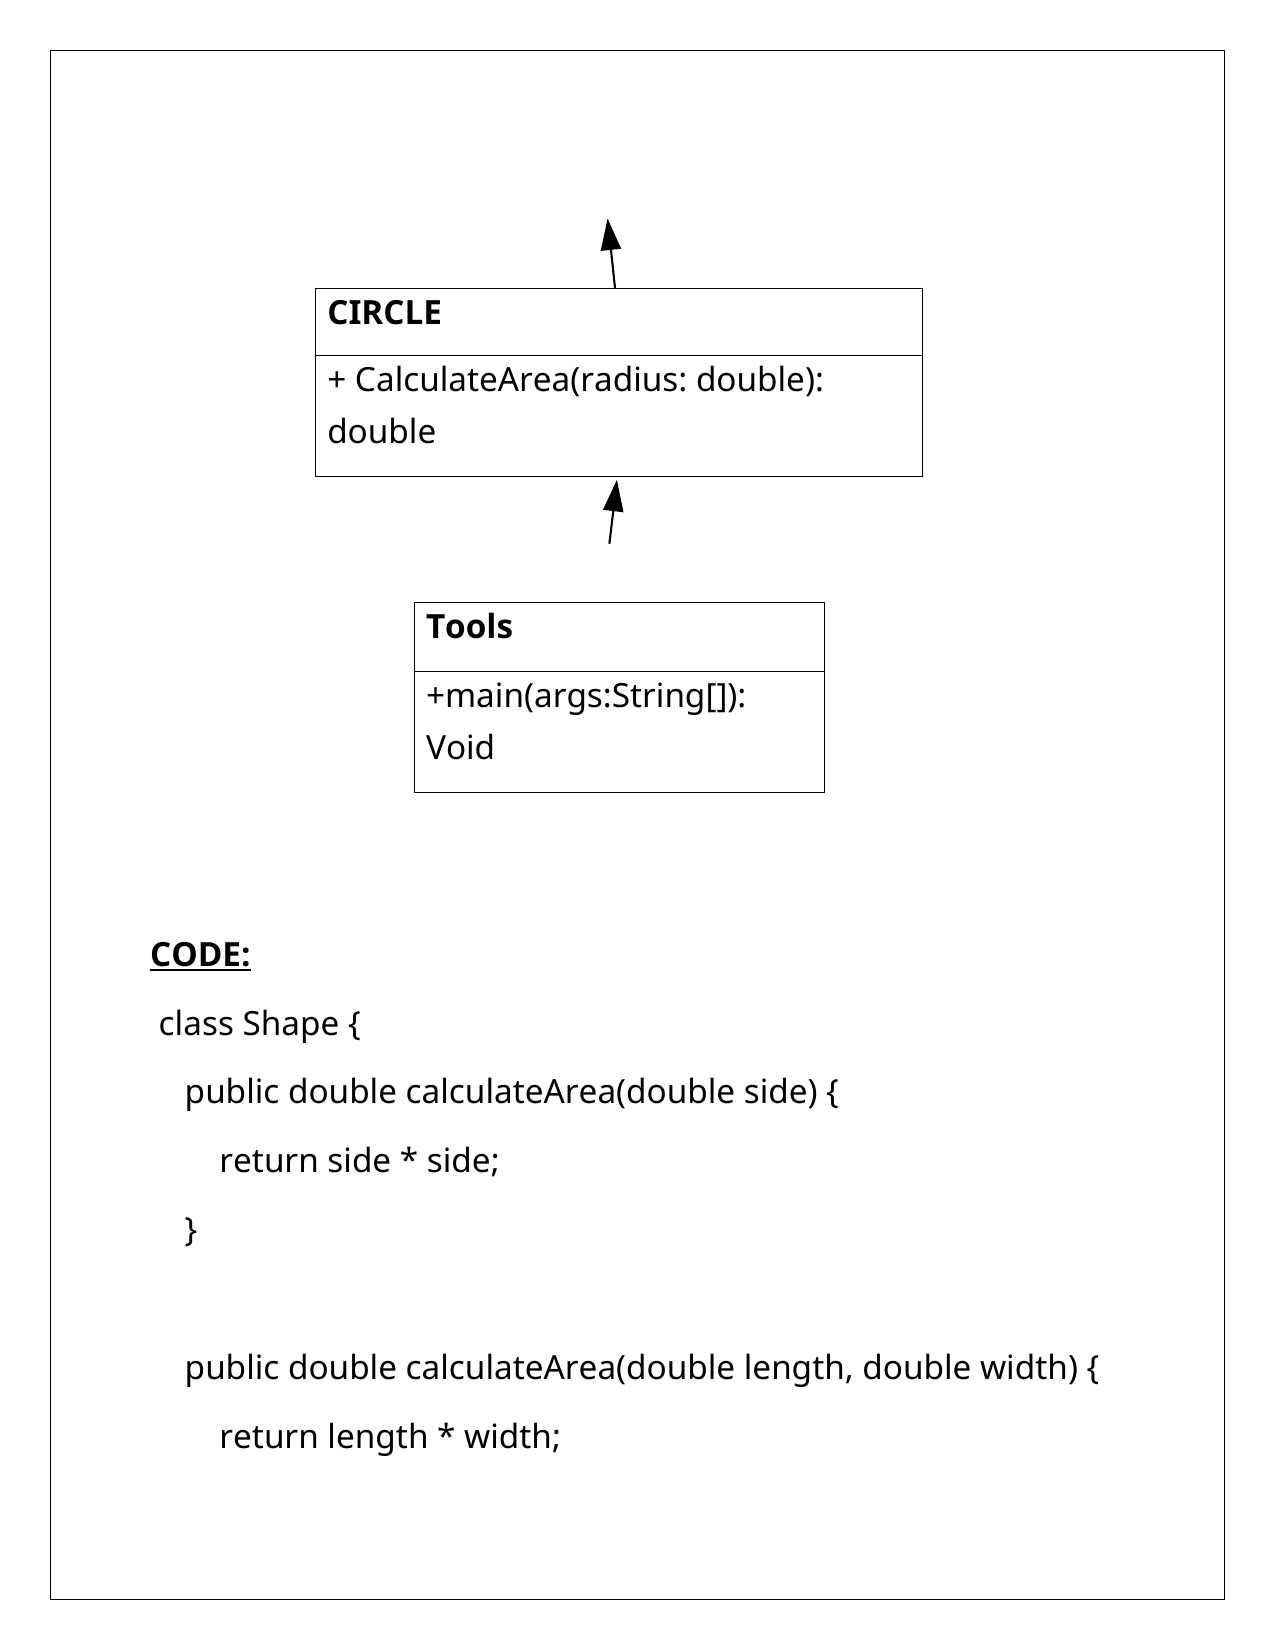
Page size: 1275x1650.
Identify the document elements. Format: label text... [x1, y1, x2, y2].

table_cell +main(args:String[]): Void [415, 672, 824, 792]
table_cell + CalculateArea(radius: double): double [316, 356, 922, 476]
text return length * width; [150, 1412, 1125, 1458]
text public double calculateArea(double length, double width) { [150, 1344, 1125, 1389]
table_header Tools [415, 603, 824, 671]
text return side * side; [150, 1137, 1125, 1182]
table_header CIRCLE [316, 289, 922, 355]
text public double calculateArea(double side) { [150, 1068, 1125, 1114]
text CODE: [150, 931, 1125, 976]
text } [150, 1206, 1125, 1251]
text class Shape { [150, 999, 1125, 1045]
